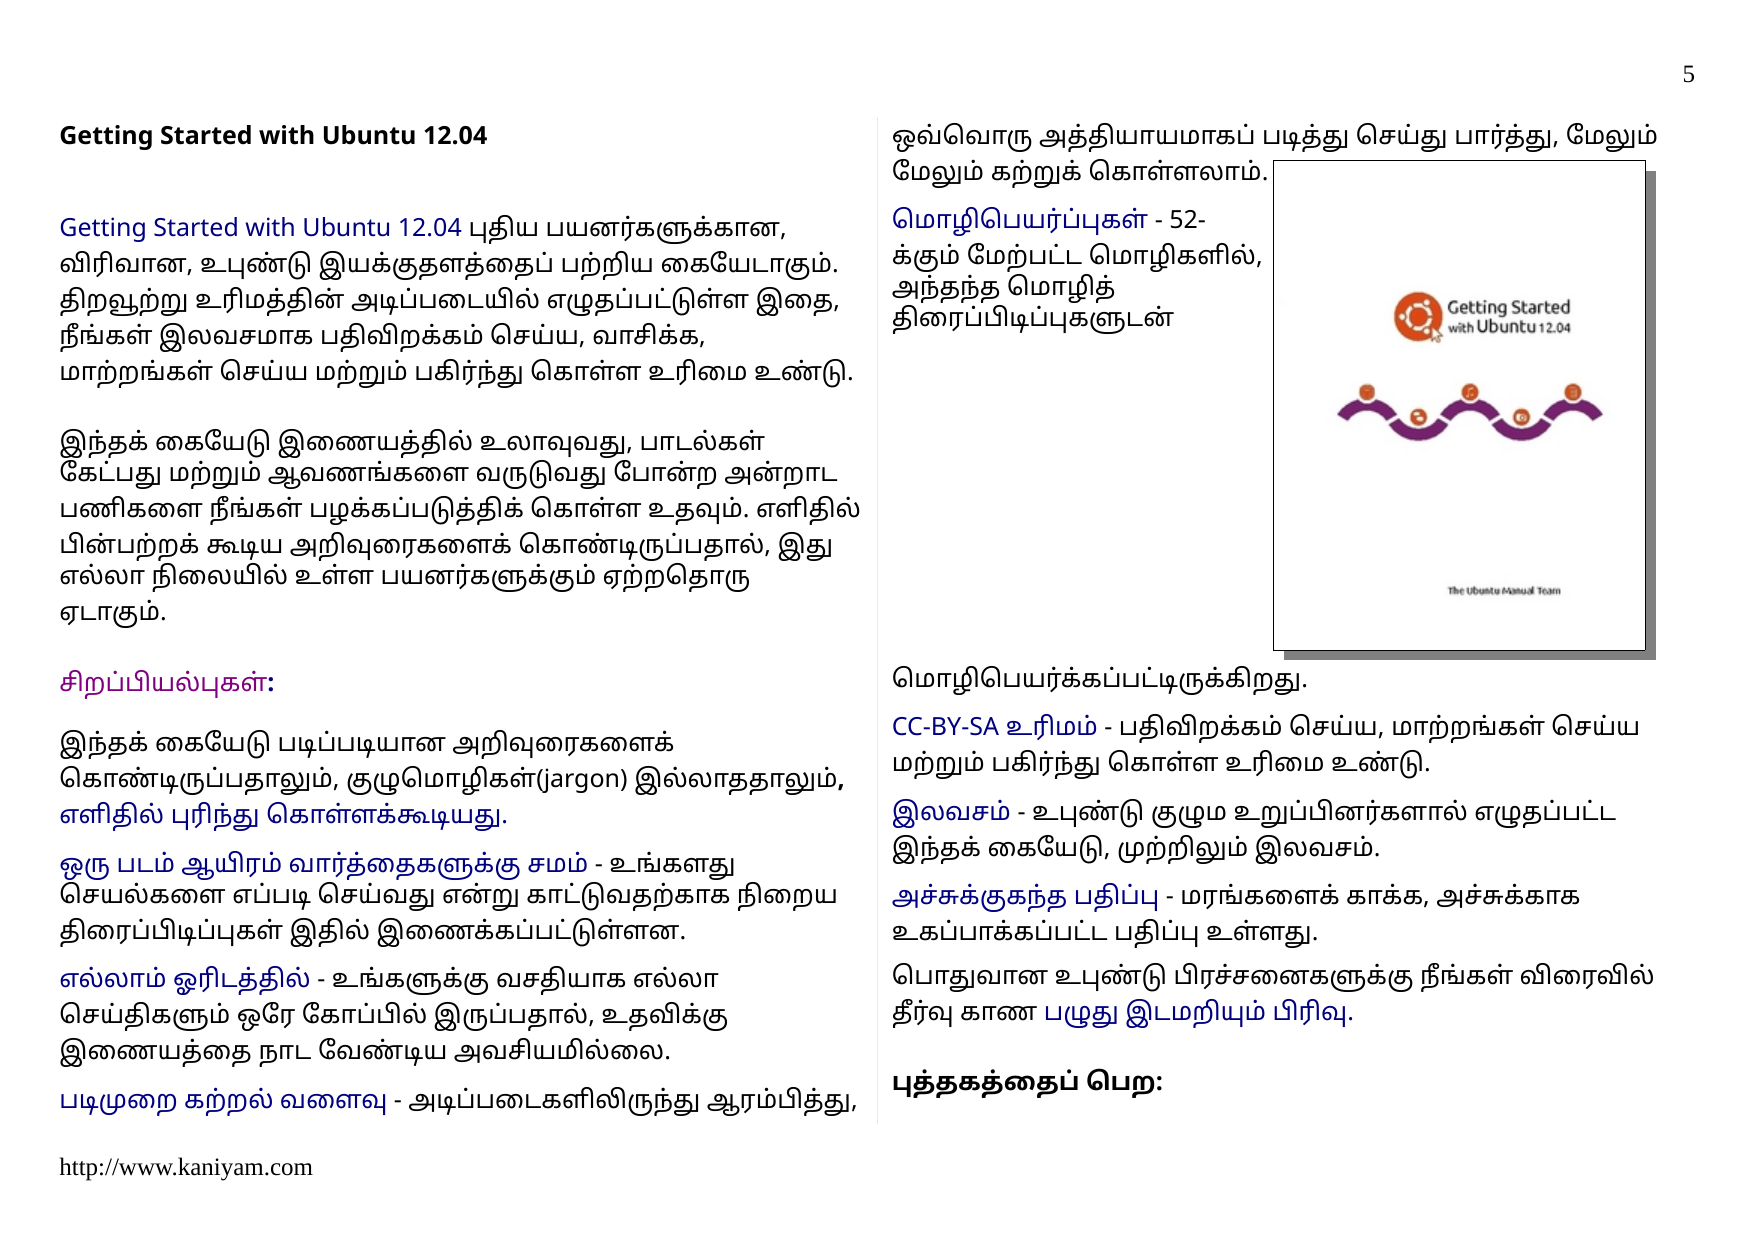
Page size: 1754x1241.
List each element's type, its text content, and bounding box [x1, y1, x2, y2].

picture [1276, 163, 1643, 647]
text இந்தக் கையேடு படிப்படியான அறிவுரைகளைக் கொண்டிருப்பதாலும், குழுமொழிகள்(jargon) இல்லாததாலும், எளிதில் புரிந்து கொள்ளக்கூடியது. [59, 730, 862, 833]
text அச்சுக்குகந்த பதிப்பு - மரங்களைக் காக்க, அச்சுக்காக உகப்பாக்கப்பட்ட பதிப்பு உள்ளது. [892, 878, 1695, 950]
text படிமுறை கற்றல் வளைவு - அடிப்படைகளிலிருந்து ஆரம்பித்து, [59, 1082, 862, 1118]
text இலவசம் - உபுண்டு குழும உறுப்பினர்களால் எழுதப்பட்ட இந்தக் கையேடு, முற்றிலும் இலவசம். [892, 793, 1695, 865]
text Getting Started with Ubuntu 12.04 [59, 117, 862, 180]
text ஒவ்வொரு அத்தியாயமாகப் படித்து செய்து பார்த்து, மேலும் மேலும் கற்றுக் கொள்ளலாம். [892, 117, 1695, 189]
text மொழிபெயர்ப்புகள் - 52-க்கும் மேற்பட்ட மொழிகளில், அந்தந்த மொழித் திரைப்பிடிப்புகளுடன் மொழிபெயர்க்கப்பட்டிருக்கிறது. [892, 202, 1695, 696]
text Getting Started with Ubuntu 12.04 புதிய பயனர்களுக்கான, விரிவான, உபுண்டு இயக்குதளத்தைப் பற்றிய கையேடாகும். திறவூற்று உரிமத்தின் அடிப்படையில் எழுதப்பட்டுள்ள இதை, நீங்கள் இலவசமாக பதிவிறக்கம் செய்ய, வாசிக்க, மாற்றங்கள் செய்ய மற்றும் பகிர்ந்து கொள்ள உரிமை உண்டு. இந்தக் கையேடு இணையத்தில் உலாவுவது, பாடல்கள் கேட்பது மற்றும் ஆவணங்களை வருடுவது போன்ற அன்றாட பணிகளை நீங்கள் பழக்கப்படுத்திக் கொள்ள உதவும். எளிதில் பின்பற்றக் கூடிய அறிவுரைகளைக் கொண்டிருப்பதால், இது எல்லா நிலையில் உள்ள பயனர்களுக்கும் ஏற்றதொரு ஏடாகும். சிறப்பியல்புகள்: [59, 209, 862, 700]
text ஒரு படம் ஆயிரம் வார்த்தைகளுக்கு சமம் - உங்களது செயல்களை எப்படி செய்வது என்று காட்டுவதற்காக நிறைய திரைப்பிடிப்புகள் இதில் இணைக்கப்பட்டுள்ளன. [59, 845, 862, 948]
text பொதுவான உபுண்டு பிரச்சனைகளுக்கு நீங்கள் விரைவில் தீர்வு காண பழுது இடமறியும் பிரிவு. புத்தகத்தைப் பெற: [892, 962, 1695, 1100]
text எல்லாம் ஓரிடத்தில் - உங்களுக்கு வசதியாக எல்லா செய்திகளும் ஒரே கோப்பில் இருப்பதால், உதவிக்கு இணையத்தை நாட வேண்டிய அவசியமில்லை. [59, 961, 862, 1069]
text CC-BY-SA உரிமம் - பதிவிறக்கம் செய்ய, மாற்றங்கள் செய்ய மற்றும் பகிர்ந்து கொள்ள உரிமை உண்டு. [892, 709, 1695, 781]
